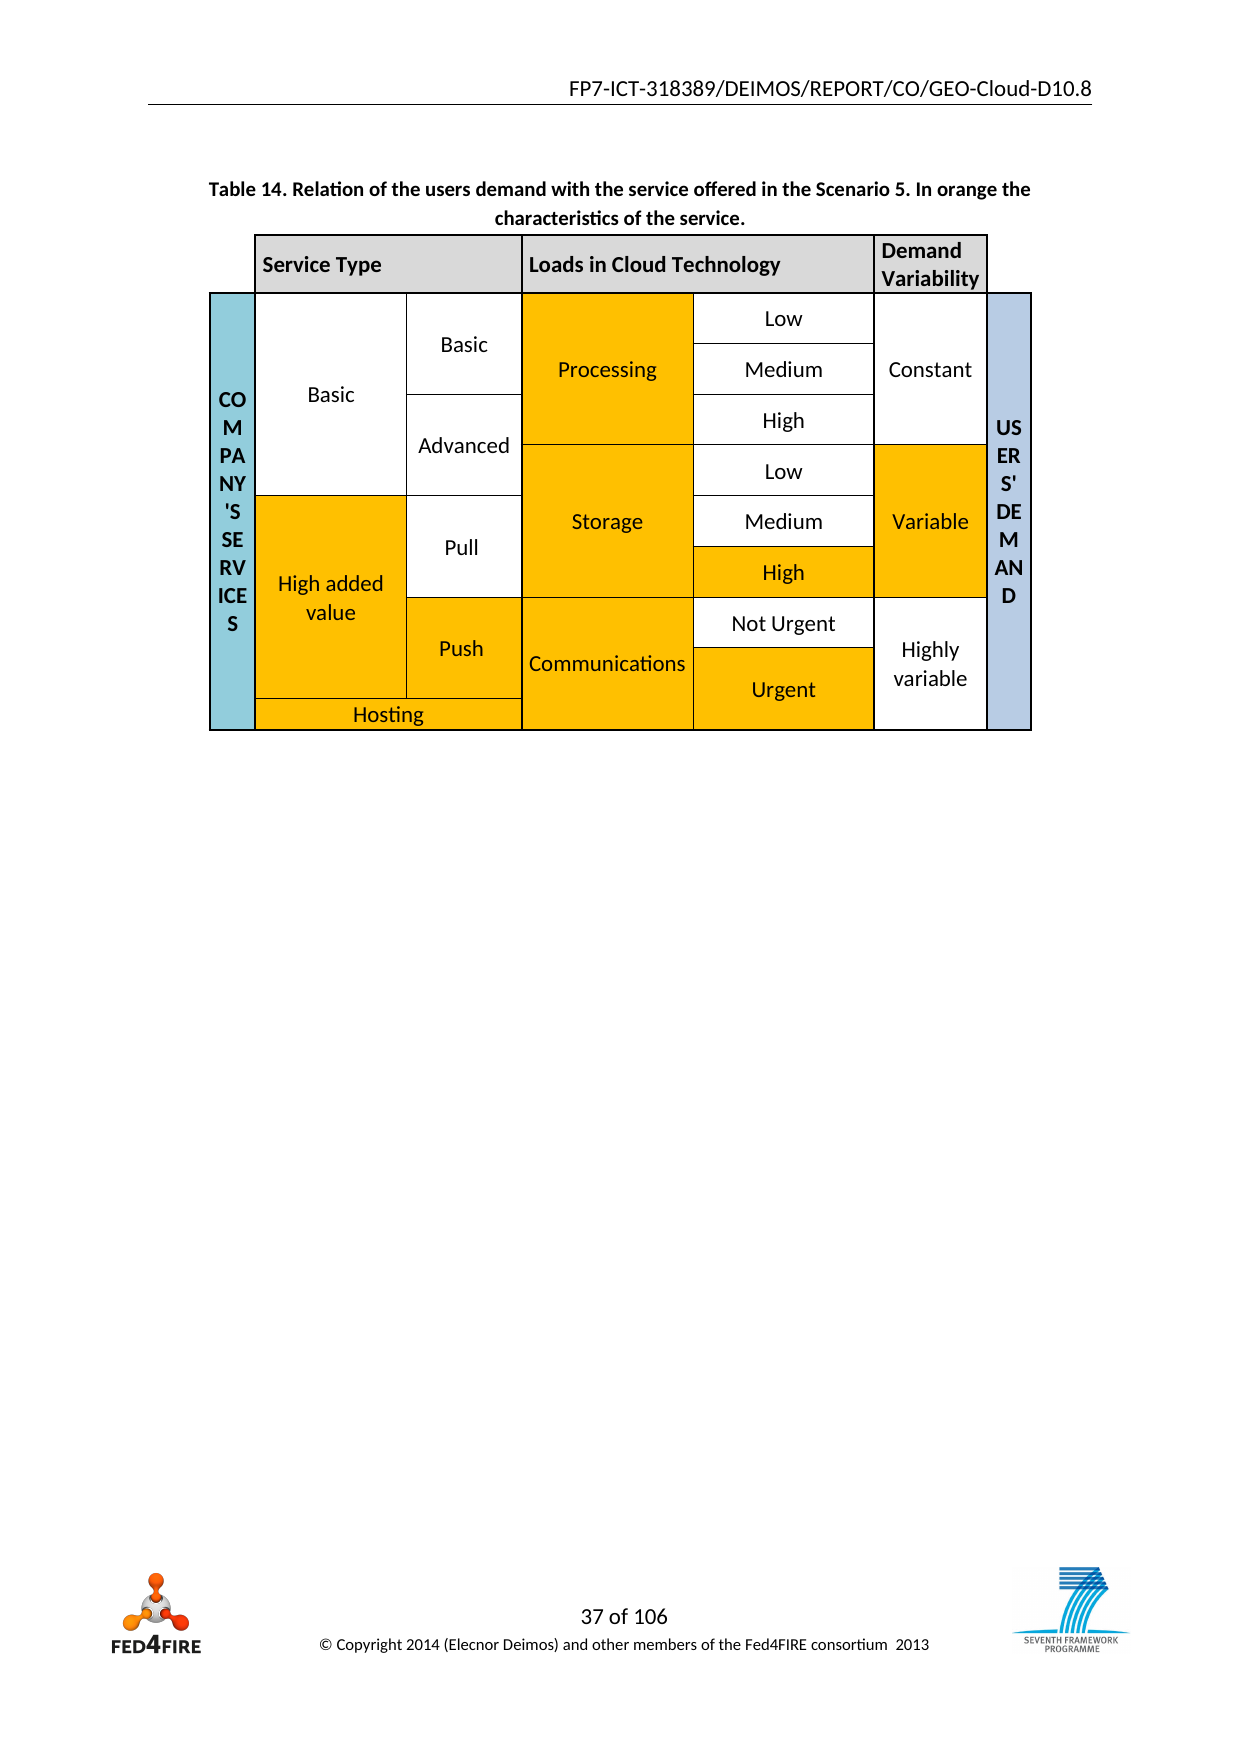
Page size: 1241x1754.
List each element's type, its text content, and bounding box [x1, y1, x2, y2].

table_cell High [694, 395, 873, 444]
table_cell Processing [523, 294, 693, 444]
table_cell COMPANY'S SERVICES [211, 294, 254, 729]
table_header [210, 234, 254, 292]
table_cell Basic [407, 294, 521, 394]
table_cell High added value [256, 496, 406, 698]
table_cell High [694, 547, 873, 597]
table_cell Not Urgent [694, 598, 873, 647]
table_cell Low [694, 445, 873, 495]
table_cell USERS' DEMAND [988, 294, 1030, 729]
table_cell Variable [875, 445, 986, 597]
text Table 14. Relation of the users demand with the service offered in the Scenario 5. In orange the characteristics of the service. [148, 176, 1092, 230]
table_header Loads in Cloud Technology [523, 236, 873, 292]
table_cell Pull [407, 496, 521, 597]
table_header Demand Variability [875, 236, 986, 292]
table_cell Communications [523, 598, 693, 729]
table_cell Advanced [407, 395, 521, 495]
table_cell Low [694, 294, 873, 343]
table_cell Basic [256, 294, 406, 495]
table_header Service Type [256, 236, 521, 292]
table_cell Constant [875, 294, 986, 444]
table_cell Push [407, 598, 521, 698]
table_header [988, 234, 1031, 292]
table_cell Storage [523, 445, 693, 597]
table_cell Medium [694, 496, 873, 546]
table_cell Urgent [694, 648, 873, 729]
table_cell Highly variable [875, 598, 986, 729]
table_cell Hosting [256, 699, 521, 729]
table_cell Medium [694, 344, 873, 394]
